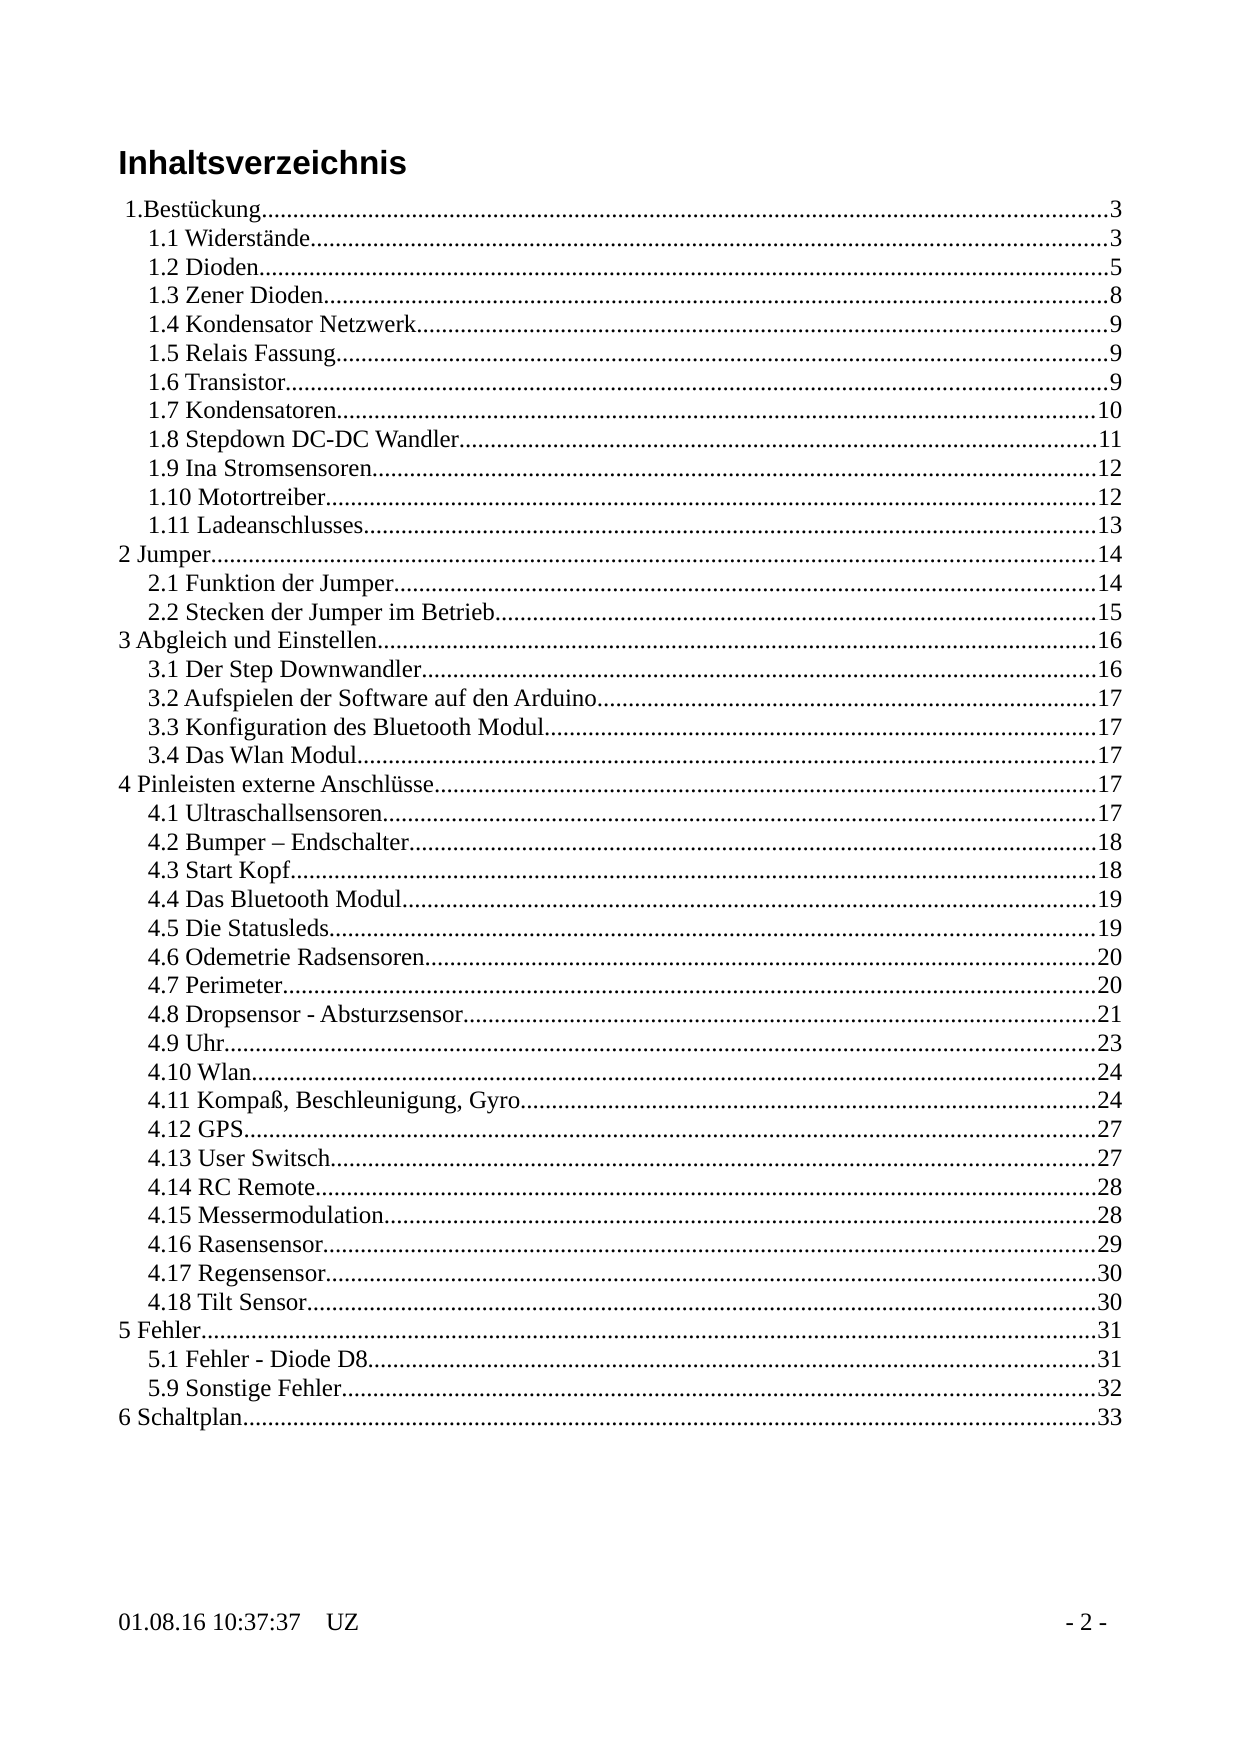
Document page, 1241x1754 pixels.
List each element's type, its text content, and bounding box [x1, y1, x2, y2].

text 2.1 Funktion der Jumper 14 [148, 568, 1122, 597]
text 2 Jumper 14 [118, 539, 1122, 568]
text 3.4 Das Wlan Modul 17 [148, 740, 1122, 769]
text 1.3 Zener Dioden 8 [148, 280, 1122, 309]
text 4.1 Ultraschallsensoren 17 [148, 798, 1122, 827]
text 4 Pinleisten externe Anschlüsse 17 [118, 769, 1122, 798]
text 1.9 Ina Stromsensoren 12 [148, 453, 1122, 482]
text 4.13 User Switsch 27 [148, 1143, 1122, 1172]
text 4.14 RC Remote 28 [148, 1172, 1122, 1200]
text 4.18 Tilt Sensor 30 [148, 1287, 1122, 1315]
text 1.11 Ladeanschlusses 13 [148, 510, 1122, 539]
text 2.2 Stecken der Jumper im Betrieb 15 [148, 597, 1122, 625]
text 4.11 Kompaß, Beschleunigung, Gyro 24 [148, 1085, 1122, 1114]
text 3.2 Aufspielen der Software auf den Arduino 17 [148, 683, 1122, 712]
text 5 Fehler 31 [118, 1315, 1122, 1344]
text 4.16 Rasensensor 29 [148, 1229, 1122, 1258]
text 4.4 Das Bluetooth Modul 19 [148, 884, 1122, 913]
text 4.15 Messermodulation 28 [148, 1200, 1122, 1229]
text 3.1 Der Step Downwandler 16 [148, 654, 1122, 683]
text 5.1 Fehler - Diode D8 31 [148, 1344, 1122, 1373]
text 4.3 Start Kopf 18 [148, 855, 1122, 884]
text 4.10 Wlan 24 [148, 1057, 1122, 1085]
text 4.5 Die Statusleds 19 [148, 913, 1122, 942]
text 1.2 Dioden 5 [148, 252, 1122, 280]
text 1.5 Relais Fassung 9 [148, 338, 1122, 367]
text 4.2 Bumper – Endschalter 18 [148, 827, 1122, 855]
text 1.1 Widerstände 3 [148, 223, 1122, 252]
text 3 Abgleich und Einstellen 16 [118, 625, 1122, 654]
text 5.9 Sonstige Fehler 32 [148, 1373, 1122, 1402]
text 4.6 Odemetrie Radsensoren 20 [148, 942, 1122, 970]
text 1.4 Kondensator Netzwerk 9 [148, 309, 1122, 338]
text 4.12 GPS 27 [148, 1114, 1122, 1143]
text 6 Schaltplan 33 [118, 1402, 1122, 1430]
text 1.10 Motortreiber 12 [148, 482, 1122, 510]
text 1.8 Stepdown DC-DC Wandler 11 [148, 424, 1122, 453]
text 1.Bestückung 3 [118, 194, 1122, 223]
text 1.6 Transistor 9 [148, 367, 1122, 395]
subtitle Inhaltsverzeichnis [118, 143, 1122, 182]
text 3.3 Konfiguration des Bluetooth Modul 17 [148, 712, 1122, 740]
text 4.8 Dropsensor - Absturzsensor 21 [148, 999, 1122, 1028]
text 1.7 Kondensatoren 10 [148, 395, 1122, 424]
text 4.17 Regensensor 30 [148, 1258, 1122, 1287]
text 4.7 Perimeter 20 [148, 970, 1122, 999]
text 4.9 Uhr 23 [148, 1028, 1122, 1057]
